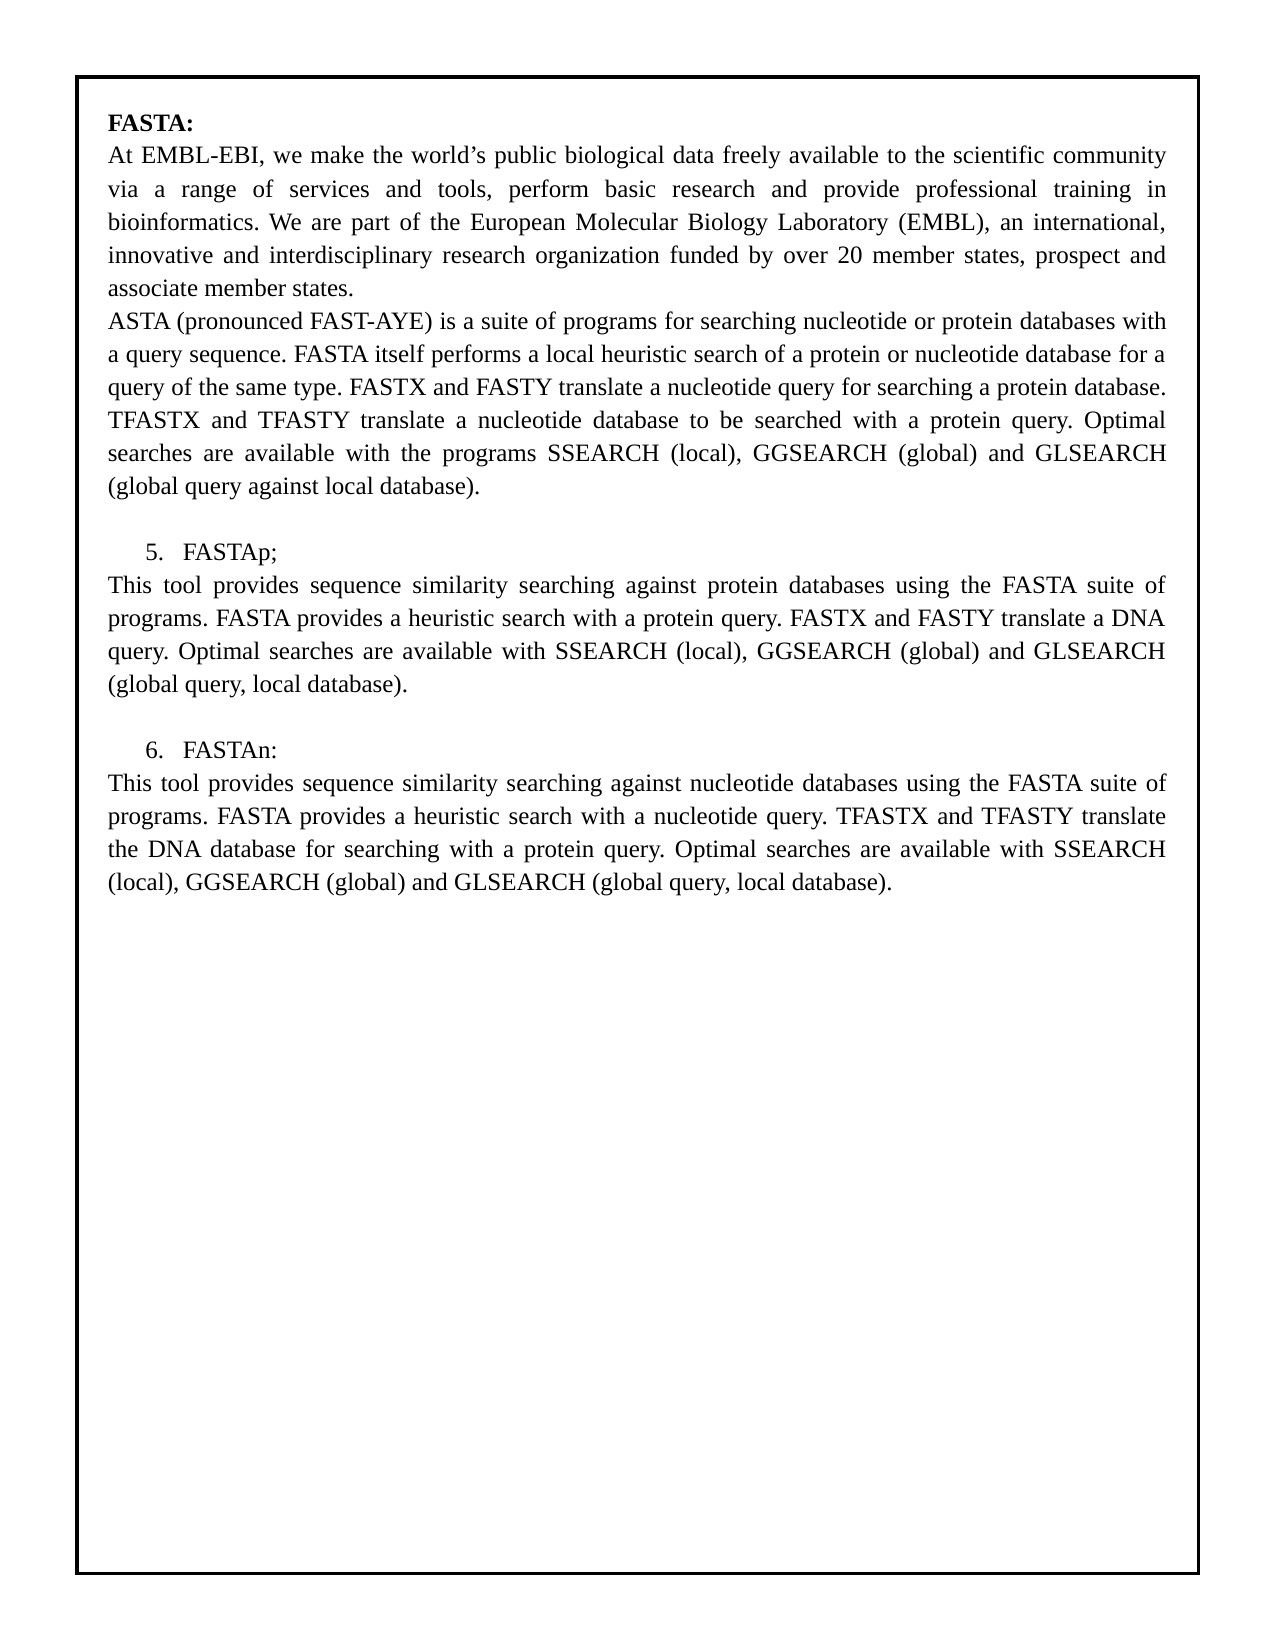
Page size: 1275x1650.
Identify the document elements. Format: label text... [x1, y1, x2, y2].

text ASTA (pronounced FAST-AYE) is a suite of programs for searching nucleotide or protein databases with a query sequence. FASTA itself performs a local heuristic search of a protein or nucleotide database for a query of the same type. FASTX and FASTY translate a nucleotide query for searching a protein database. TFASTX and TFASTY translate a nucleotide database to be searched with a protein query. Optimal searches are available with the programs SSEARCH (local), GGSEARCH (global) and GLSEARCH (global query against local database). [108, 306, 1167, 499]
text FASTA: [108, 108, 1167, 136]
text This tool provides sequence similarity searching against protein databases using the FASTA suite of programs. FASTA provides a heuristic search with a protein query. FASTX and FASTY translate a DNA query. Optimal searches are available with SSEARCH (local), GGSEARCH (global) and GLSEARCH (global query, local database). [108, 570, 1167, 698]
list FASTAp; [145, 537, 1167, 566]
text At EMBL-EBI, we make the world’s public biological data freely available to the scientific community via a range of services and tools, perform basic research and provide professional training in bioinformatics. We are part of the European Molecular Biology Laboratory (EMBL), an international, innovative and interdisciplinary research organization funded by over 20 member states, prospect and associate member states. [108, 141, 1167, 301]
list FASTAn: [145, 735, 1167, 764]
text This tool provides sequence similarity searching against nucleotide databases using the FASTA suite of programs. FASTA provides a heuristic search with a nucleotide query. TFASTX and TFASTY translate the DNA database for searching with a protein query. Optimal searches are available with SSEARCH (local), GGSEARCH (global) and GLSEARCH (global query, local database). [108, 768, 1167, 896]
